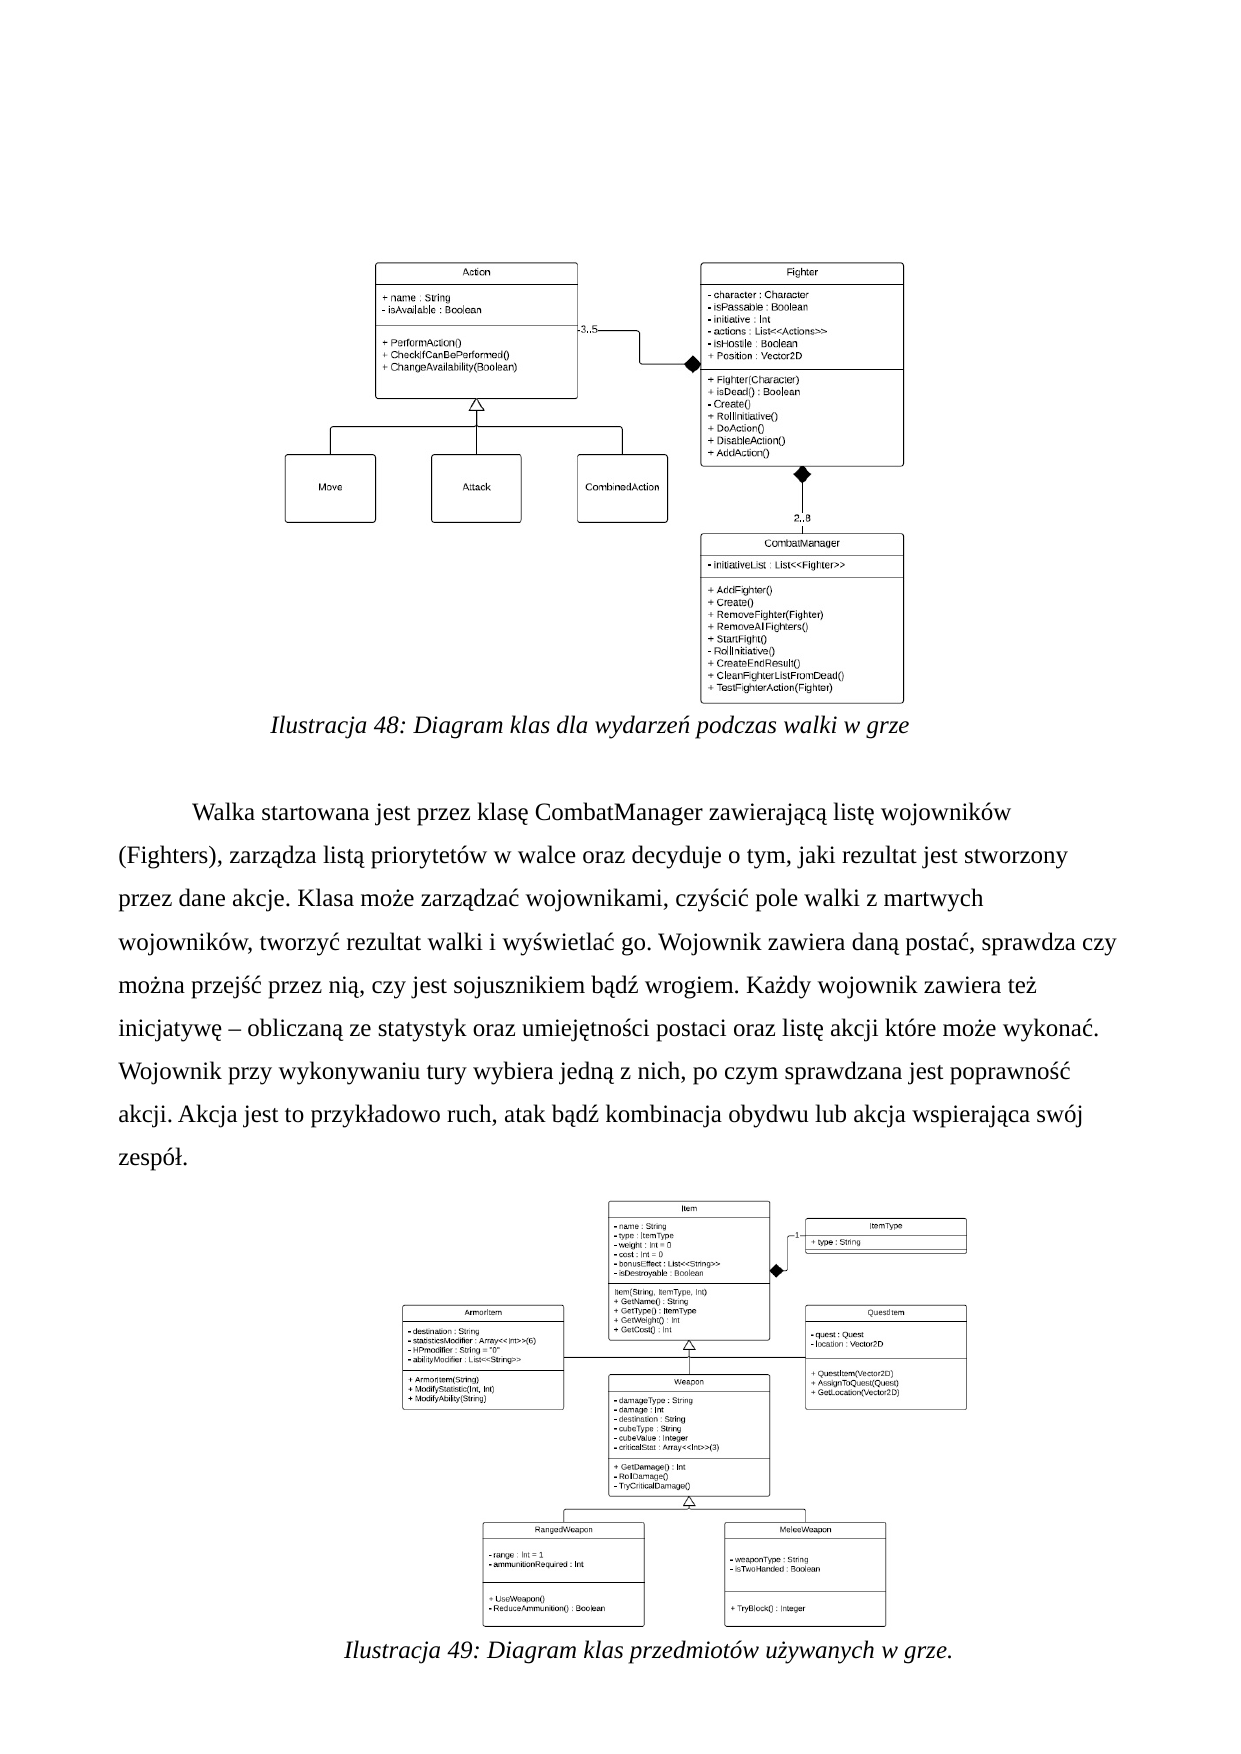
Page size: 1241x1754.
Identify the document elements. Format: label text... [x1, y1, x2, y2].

picture [398, 1188, 977, 1635]
picture [270, 244, 914, 711]
text Walka startowana jest przez klasę CombatManager zawierającą listę wojowników (Fighters), zarządza listą priorytetów w walce oraz decyduje o tym, jaki rezultat jest stworzony przez dane akcje. Klasa może zarządzać wojownikami, czyścić pole walki z martwych wojowników, tworzyć rezultat walki i wyświetlać go. Wojownik zawiera daną postać, sprawdza czy można przejść przez nią, czy jest sojusznikiem bądź wrogiem. Każdy wojownik zawiera też inicjatywę – obliczaną ze statystyk oraz umiejętności postaci oraz listę akcji które może wykonać. Wojownik przy wykonywaniu tury wybiera jedną z nich, po czym sprawdzana jest poprawność akcji. Akcja jest to przykładowo ruch, atak bądź kombinacja obydwu lub akcja wspierająca swój zespół. [118, 797, 1122, 1171]
text Ilustracja 49: Diagram klas przedmiotów używanych w grze. [344, 1188, 1031, 1663]
text Ilustracja 48: Diagram klas dla wydarzeń podczas walki w grze [270, 711, 914, 739]
